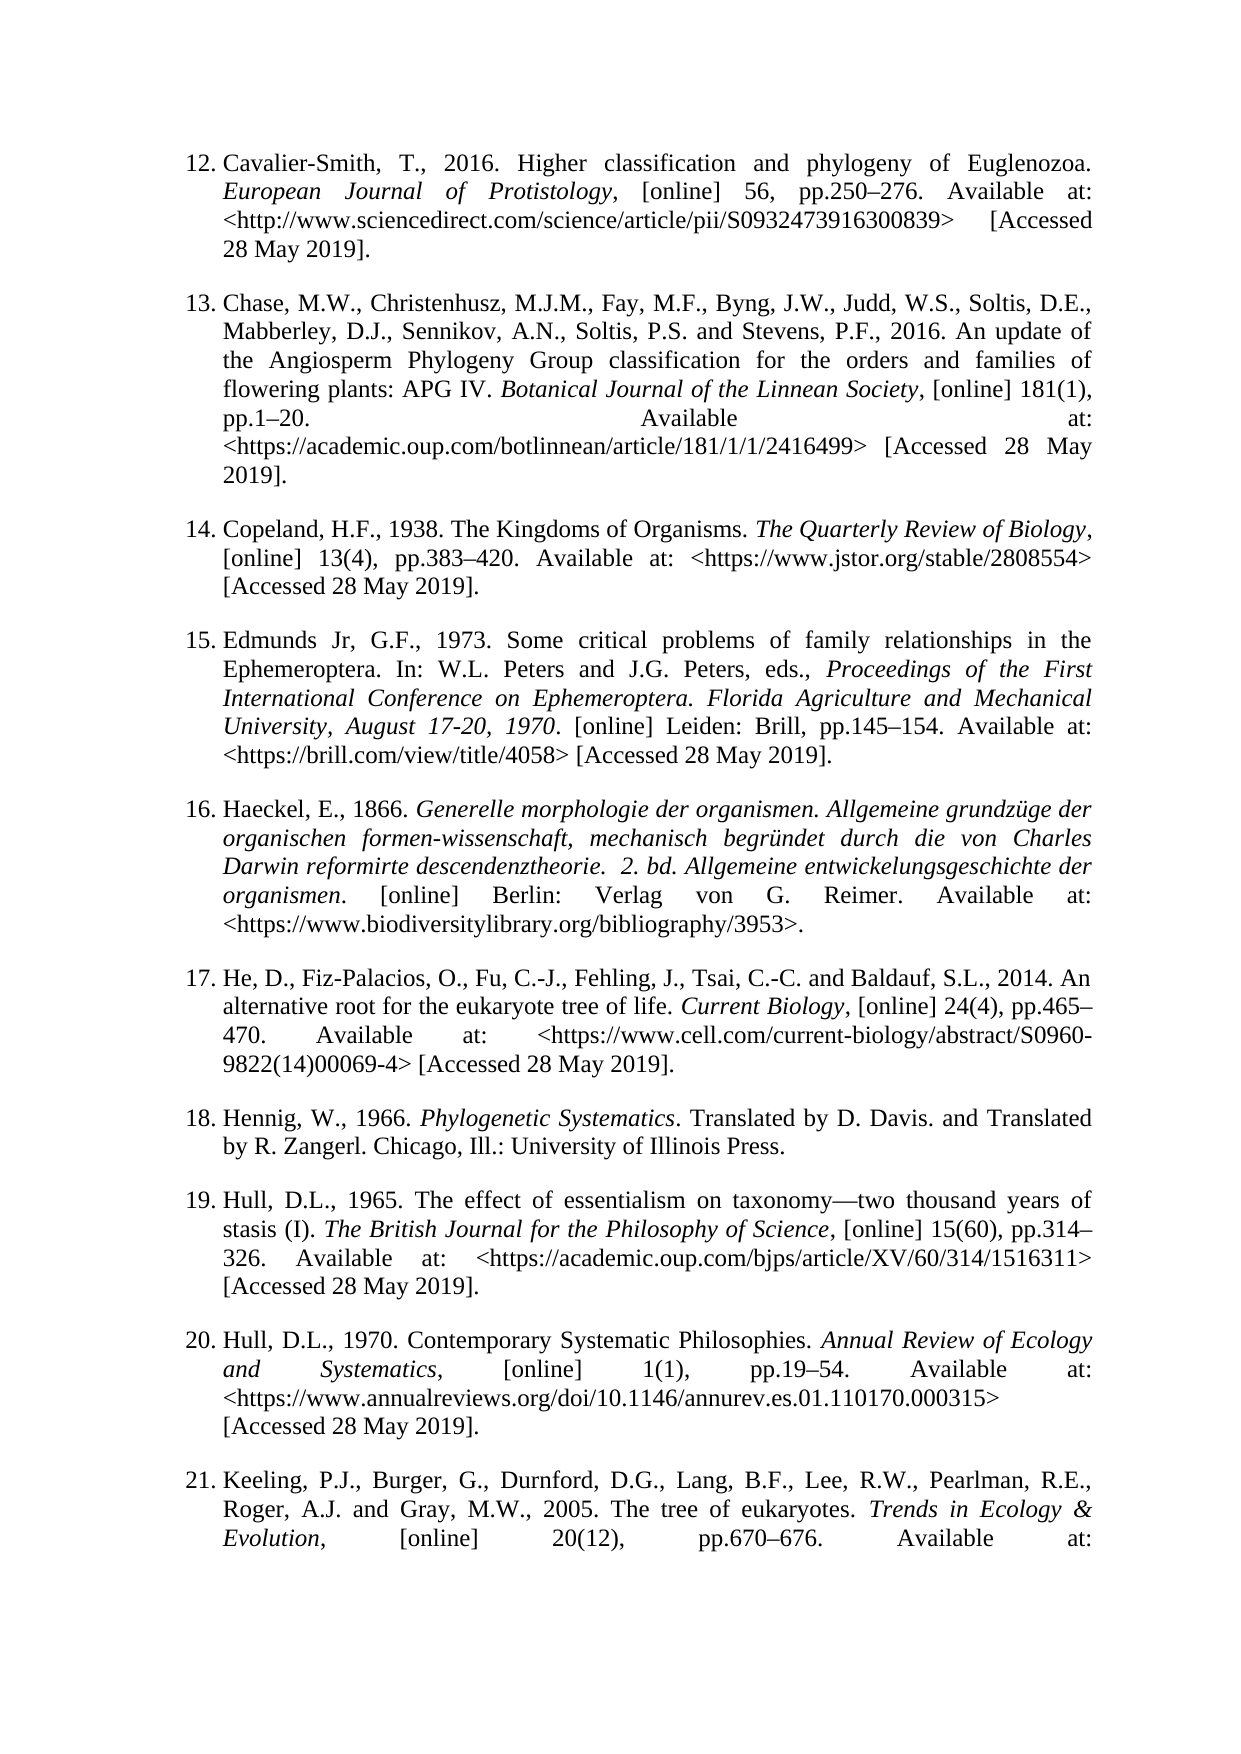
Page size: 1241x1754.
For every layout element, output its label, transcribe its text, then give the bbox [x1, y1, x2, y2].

list Cavalier-Smith, T., 2016. Higher classification and phylogeny of Euglenozoa. European Journal of Protistology, [online] 56, pp.250–276. Available at: <http://www.sciencedirect.com/science/article/pii/S0932473916300839> [Accessed 28 May 2019]. [185, 148, 1093, 263]
list Hull, D.L., 1970. Contemporary Systematic Philosophies. Annual Review of Ecology and Systematics, [online] 1(1), pp.19–54. Available at: <https://www.annualreviews.org/doi/10.1146/annurev.es.01.110170.000315> [Accessed 28 May 2019]. [185, 1325, 1093, 1440]
list Hull, D.L., 1965. The effect of essentialism on taxonomy—two thousand years of stasis (I). The British Journal for the Philosophy of Science, [online] 15(60), pp.314–326. Available at: <https://academic.oup.com/bjps/article/XV/60/314/1516311> [Accessed 28 May 2019]. [185, 1185, 1093, 1300]
list Chase, M.W., Christenhusz, M.J.M., Fay, M.F., Byng, J.W., Judd, W.S., Soltis, D.E., Mabberley, D.J., Sennikov, A.N., Soltis, P.S. and Stevens, P.F., 2016. An update of the Angiosperm Phylogeny Group classification for the orders and families of flowering plants: APG IV. Botanical Journal of the Linnean Society, [online] 181(1), pp.1–20. Available at: <https://academic.oup.com/botlinnean/article/181/1/1/2416499> [Accessed 28 May 2019]. [185, 288, 1093, 489]
list He, D., Fiz-Palacios, O., Fu, C.-J., Fehling, J., Tsai, C.-C. and Baldauf, S.L., 2014. An alternative root for the eukaryote tree of life. Current Biology, [online] 24(4), pp.465–470. Available at: <https://www.cell.com/current-biology/abstract/S0960-9822(14)00069-4> [Accessed 28 May 2019]. [185, 963, 1093, 1078]
list Edmunds Jr, G.F., 1973. Some critical problems of family relationships in the Ephemeroptera. In: W.L. Peters and J.G. Peters, eds., Proceedings of the First International Conference on Ephemeroptera. Florida Agriculture and Mechanical University, August 17-20, 1970. [online] Leiden: Brill, pp.145–154. Available at: <https://brill.com/view/title/4058> [Accessed 28 May 2019]. [185, 625, 1093, 769]
list Hennig, W., 1966. Phylogenetic Systematics. Translated by D. Davis. and Translated by R. Zangerl. Chicago, Ill.: University of Illinois Press. [185, 1103, 1093, 1160]
list Keeling, P.J., Burger, G., Durnford, D.G., Lang, B.F., Lee, R.W., Pearlman, R.E., Roger, A.J. and Gray, M.W., 2005. The tree of eukaryotes. Trends in Ecology & Evolution, [online] 20(12), pp.670–676. Available at: [185, 1465, 1093, 1551]
list Haeckel, E., 1866. Generelle morphologie der organismen. Allgemeine grundzüge der organischen formen-wissenschaft, mechanisch begründet durch die von Charles Darwin reformirte descendenztheorie. 2. bd. Allgemeine entwickelungsgeschichte der organismen. [online] Berlin: Verlag von G. Reimer. Available at: <https://www.biodiversitylibrary.org/bibliography/3953>. [185, 794, 1093, 938]
list Copeland, H.F., 1938. The Kingdoms of Organisms. The Quarterly Review of Biology, [online] 13(4), pp.383–420. Available at: <https://www.jstor.org/stable/2808554> [Accessed 28 May 2019]. [185, 514, 1093, 600]
